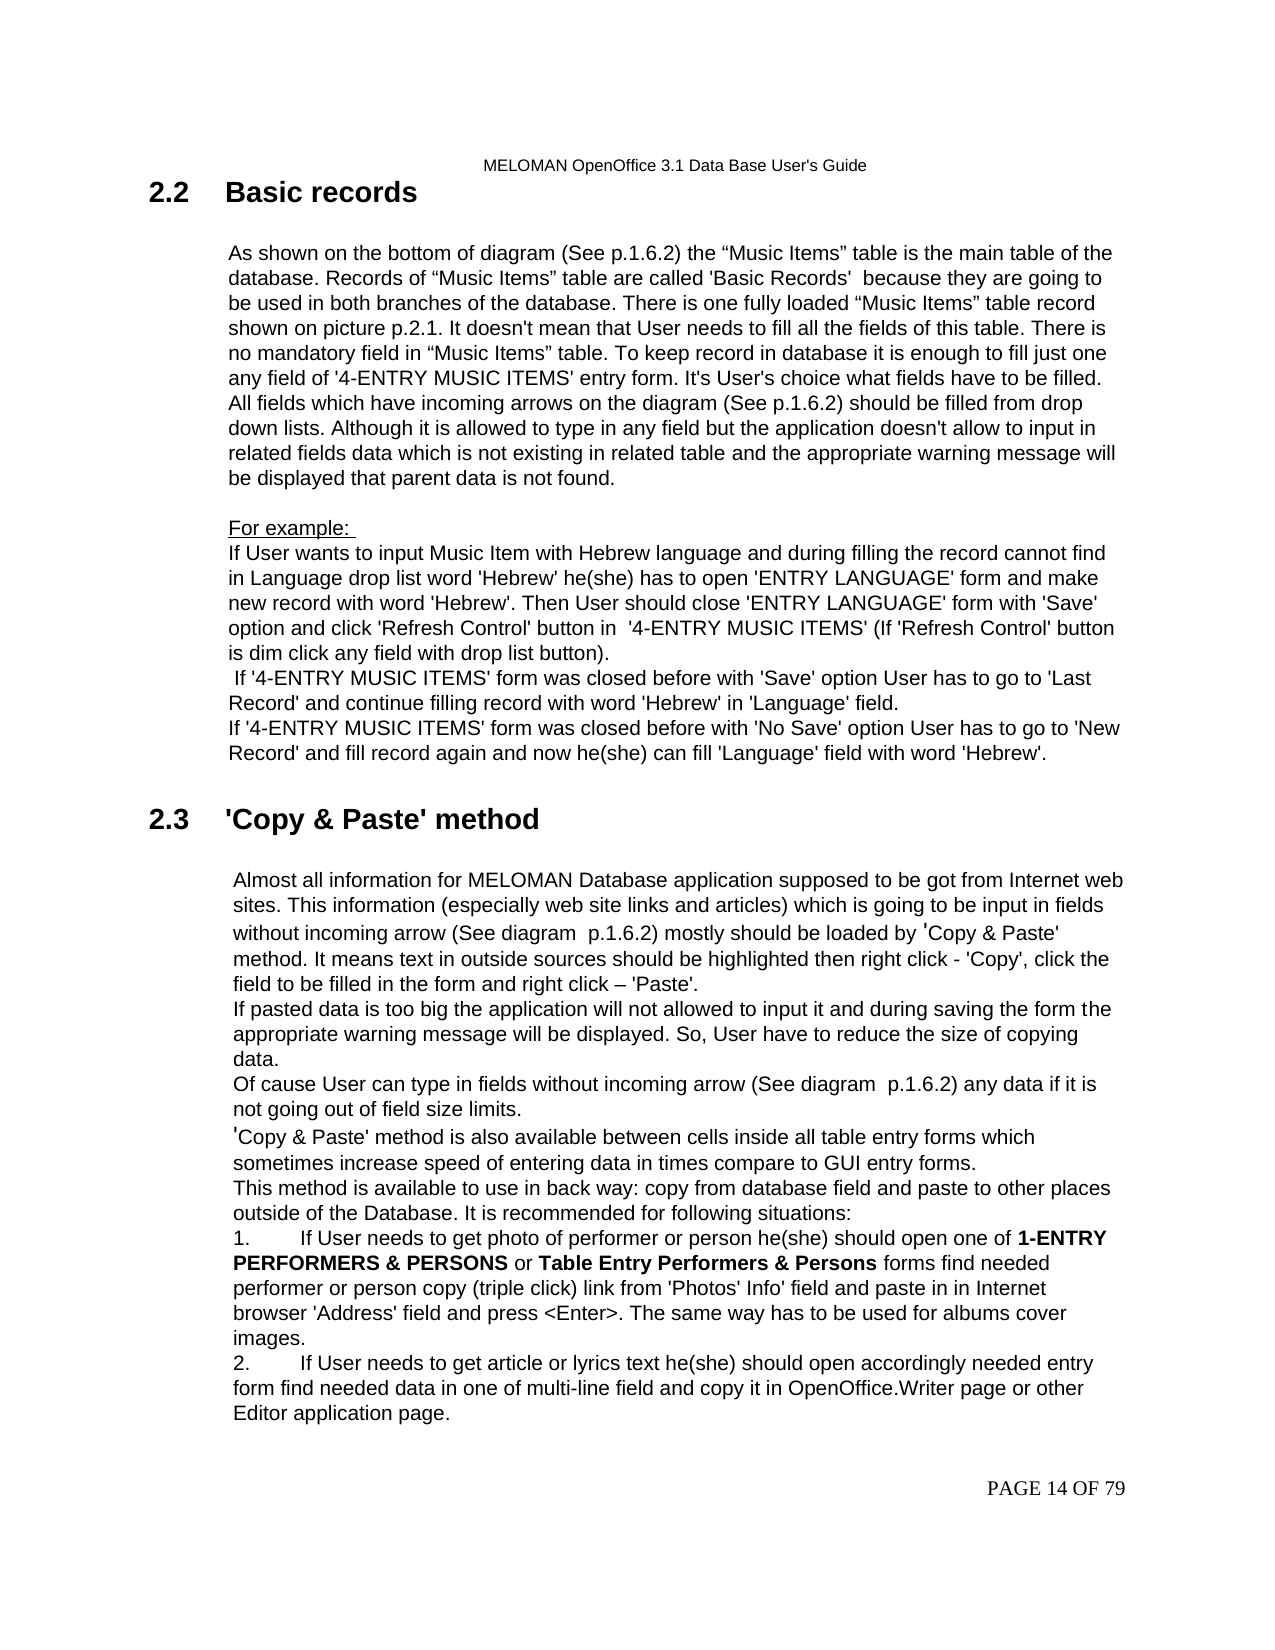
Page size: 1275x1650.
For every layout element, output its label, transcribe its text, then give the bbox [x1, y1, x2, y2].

subtitle Basic records [148, 175, 1125, 208]
subtitle 'Copy & Paste' method [148, 802, 1125, 836]
text This method is available to use in back way: copy from database field and paste to other places outside of the Database. It is recommended for following situations: [233, 1174, 1125, 1224]
list If User needs to get article or lyrics text he(she) should open accordingly needed entry form find needed data in one of multi-line field and copy it in OpenOffice.Writer page or other Editor application page. [233, 1349, 1125, 1424]
text Of cause User can type in fields without incoming arrow (See diagram p.1.6.2) any data if it is not going out of field size limits. [233, 1071, 1125, 1121]
text As shown on the bottom of diagram (See p.1.6.2) the “Music Items” table is the main table of the database. Records of “Music Items” table are called 'Basic Records' because they are going to be used in both branches of the database. There is one fully loaded “Music Items” table record shown on picture p.2.1. It doesn't mean that User needs to fill all the fields of this table. There is no mandatory field in “Music Items” table. To keep record in database it is enough to fill just one any field of '4-ENTRY MUSIC ITEMS' entry form. It's User's choice what fields have to be filled. All fields which have incoming arrows on the diagram (See p.1.6.2) should be filled from drop down lists. Although it is allowed to type in any field but the application doesn't allow to input in related fields data which is not existing in related table and the appropriate warning message will be displayed that parent data is not found. [228, 240, 1125, 490]
text If '4-ENTRY MUSIC ITEMS' form was closed before with 'Save' option User has to go to 'Last Record' and continue filling record with word 'Hebrew' in 'Language' field. [228, 665, 1125, 715]
text Almost all information for MELOMAN Database application supposed to be got from Internet web sites. This information (especially web site links and articles) which is going to be input in fields without incoming arrow (See diagram p.1.6.2) mostly should be loaded by 'Copy & Paste' method. It means text in outside sources should be highlighted then right click - 'Copy', click the field to be filled in the form and right click – 'Paste'. [233, 867, 1125, 996]
text If pasted data is too big the application will not allowed to input it and during saving the form the appropriate warning message will be displayed. So, User have to reduce the size of copying data. [233, 996, 1125, 1071]
text If '4-ENTRY MUSIC ITEMS' form was closed before with 'No Save' option User has to go to 'New Record' and fill record again and now he(she) can fill 'Language' field with word 'Hebrew'. [228, 715, 1125, 765]
list If User needs to get photo of performer or person he(she) should open one of 1-ENTRY PERFORMERS & PERSONS or Table Entry Performers & Persons forms find needed performer or person copy (triple click) link from 'Photos' Info' field and paste in in Internet browser 'Address' field and press <Enter>. The same way has to be used for albums cover images. [233, 1224, 1125, 1349]
text For example: [228, 515, 1125, 540]
text 'Copy & Paste' method is also available between cells inside all table entry forms which sometimes increase speed of entering data in times compare to GUI entry forms. [233, 1121, 1125, 1174]
text If User wants to input Music Item with Hebrew language and during filling the record cannot find in Language drop list word 'Hebrew' he(she) has to open 'ENTRY LANGUAGE' form and make new record with word 'Hebrew'. Then User should close 'ENTRY LANGUAGE' form with 'Save' option and click 'Refresh Control' button in '4-ENTRY MUSIC ITEMS' (If 'Refresh Control' button is dim click any field with drop list button). [228, 540, 1125, 665]
